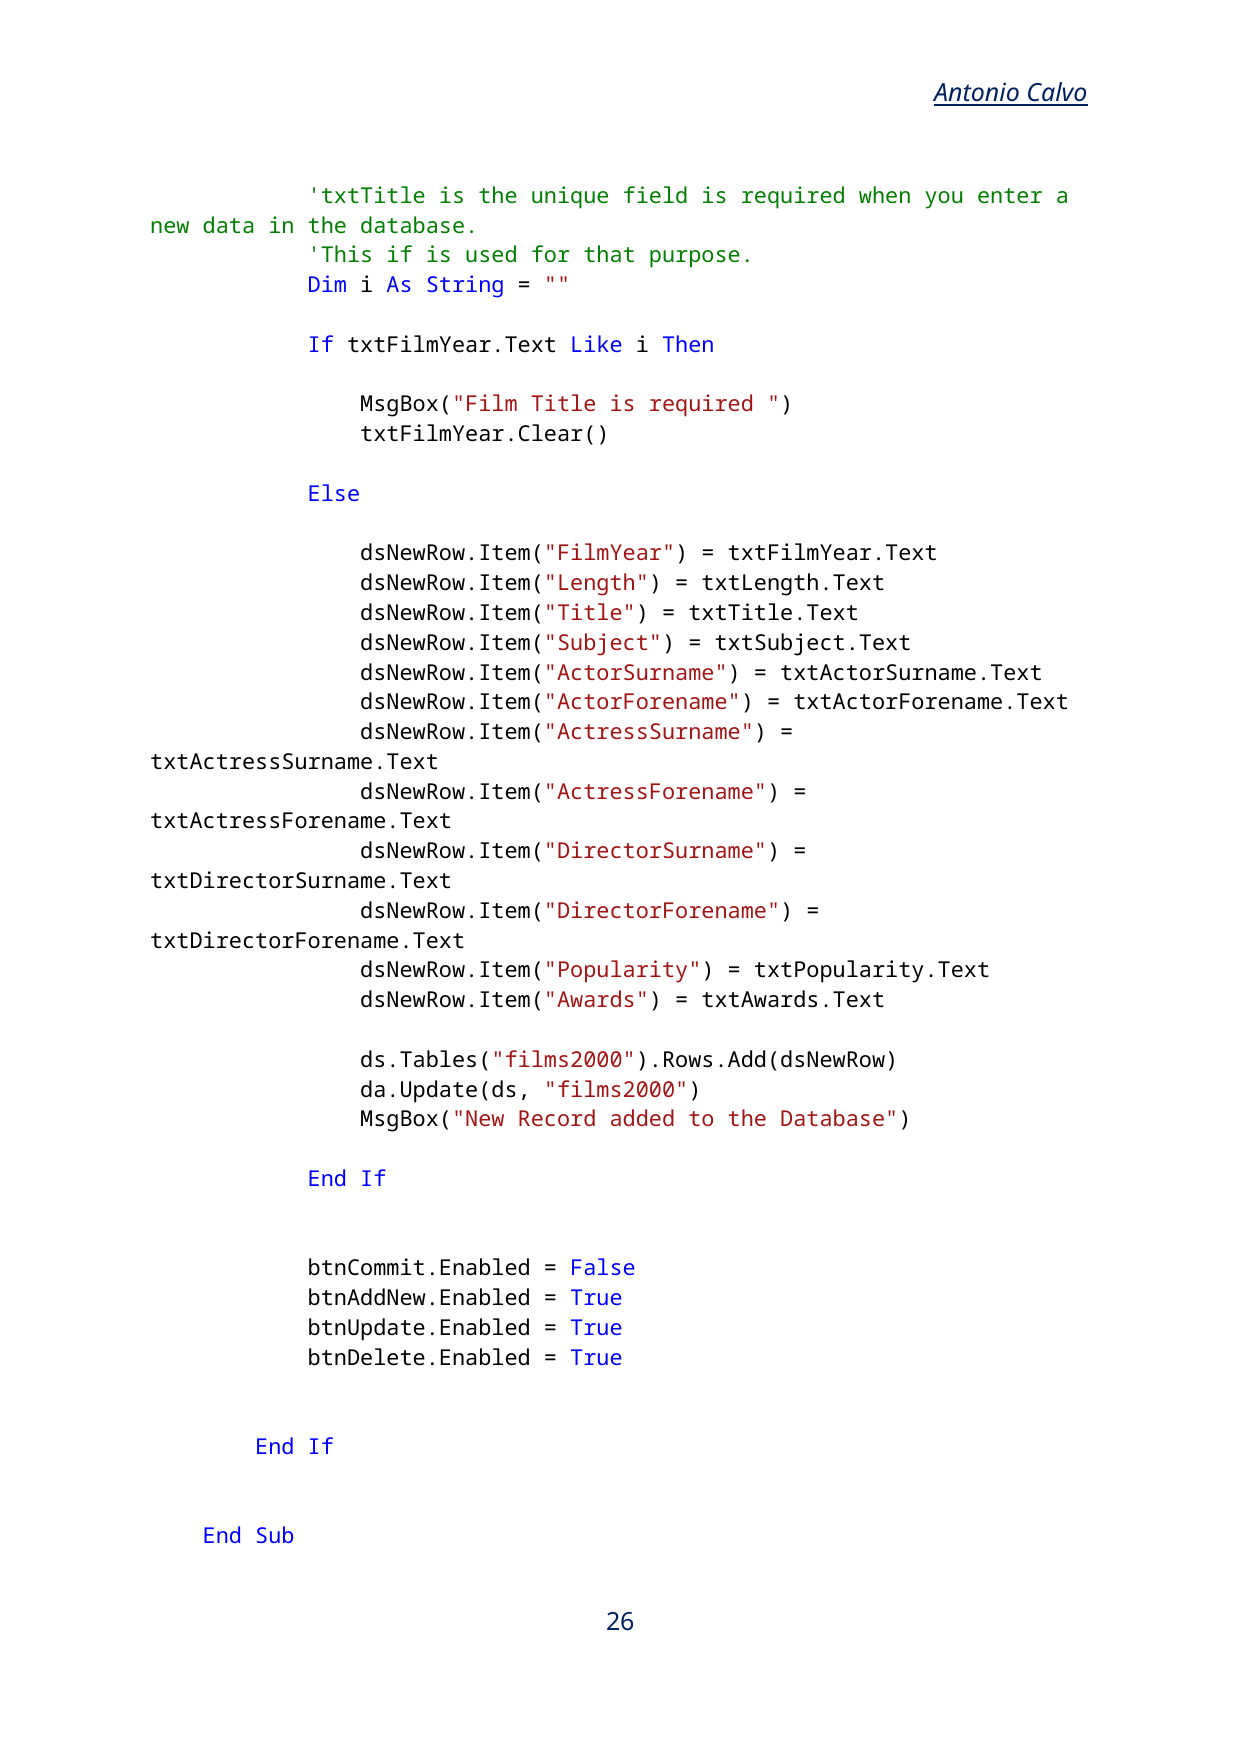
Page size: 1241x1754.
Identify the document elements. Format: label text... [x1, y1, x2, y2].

text If txtFilmYear.Text Like i Then [150, 329, 1090, 358]
text dsNewRow.Item("Length") = txtLength.Text [150, 567, 1090, 597]
text dsNewRow.Item("DirectorSurname") = txtDirectorSurname.Text [150, 835, 1090, 895]
text 'txtTitle is the unique field is required when you enter a new data in the database. [150, 180, 1090, 239]
text dsNewRow.Item("ActressSurname") = txtActressSurname.Text [150, 716, 1090, 776]
text MsgBox("Film Title is required ") [150, 388, 1090, 418]
text dsNewRow.Item("ActressForename") = txtActressForename.Text [150, 776, 1090, 835]
text btnCommit.Enabled = False [150, 1252, 1090, 1282]
text dsNewRow.Item("ActorForename") = txtActorForename.Text [150, 686, 1090, 716]
text btnAddNew.Enabled = True [150, 1282, 1090, 1312]
text txtFilmYear.Clear() [150, 418, 1090, 448]
text Dim i As String = "" [150, 269, 1090, 299]
text dsNewRow.Item("Subject") = txtSubject.Text [150, 627, 1090, 656]
text dsNewRow.Item("Title") = txtTitle.Text [150, 597, 1090, 627]
text btnUpdate.Enabled = True [150, 1312, 1090, 1342]
text dsNewRow.Item("Awards") = txtAwards.Text [150, 984, 1090, 1014]
text dsNewRow.Item("ActorSurname") = txtActorSurname.Text [150, 656, 1090, 686]
text ds.Tables("films2000").Rows.Add(dsNewRow) [150, 1044, 1090, 1073]
text dsNewRow.Item("Popularity") = txtPopularity.Text [150, 954, 1090, 984]
text MsgBox("New Record added to the Database") [150, 1103, 1090, 1133]
text dsNewRow.Item("DirectorForename") = txtDirectorForename.Text [150, 895, 1090, 954]
text btnDelete.Enabled = True [150, 1342, 1090, 1371]
text 'This if is used for that purpose. [150, 239, 1090, 269]
text dsNewRow.Item("FilmYear") = txtFilmYear.Text [150, 537, 1090, 567]
text End If [150, 1431, 1090, 1461]
text End Sub [150, 1520, 1090, 1550]
text End If [150, 1163, 1090, 1193]
text da.Update(ds, "films2000") [150, 1073, 1090, 1103]
text Else [150, 478, 1090, 507]
